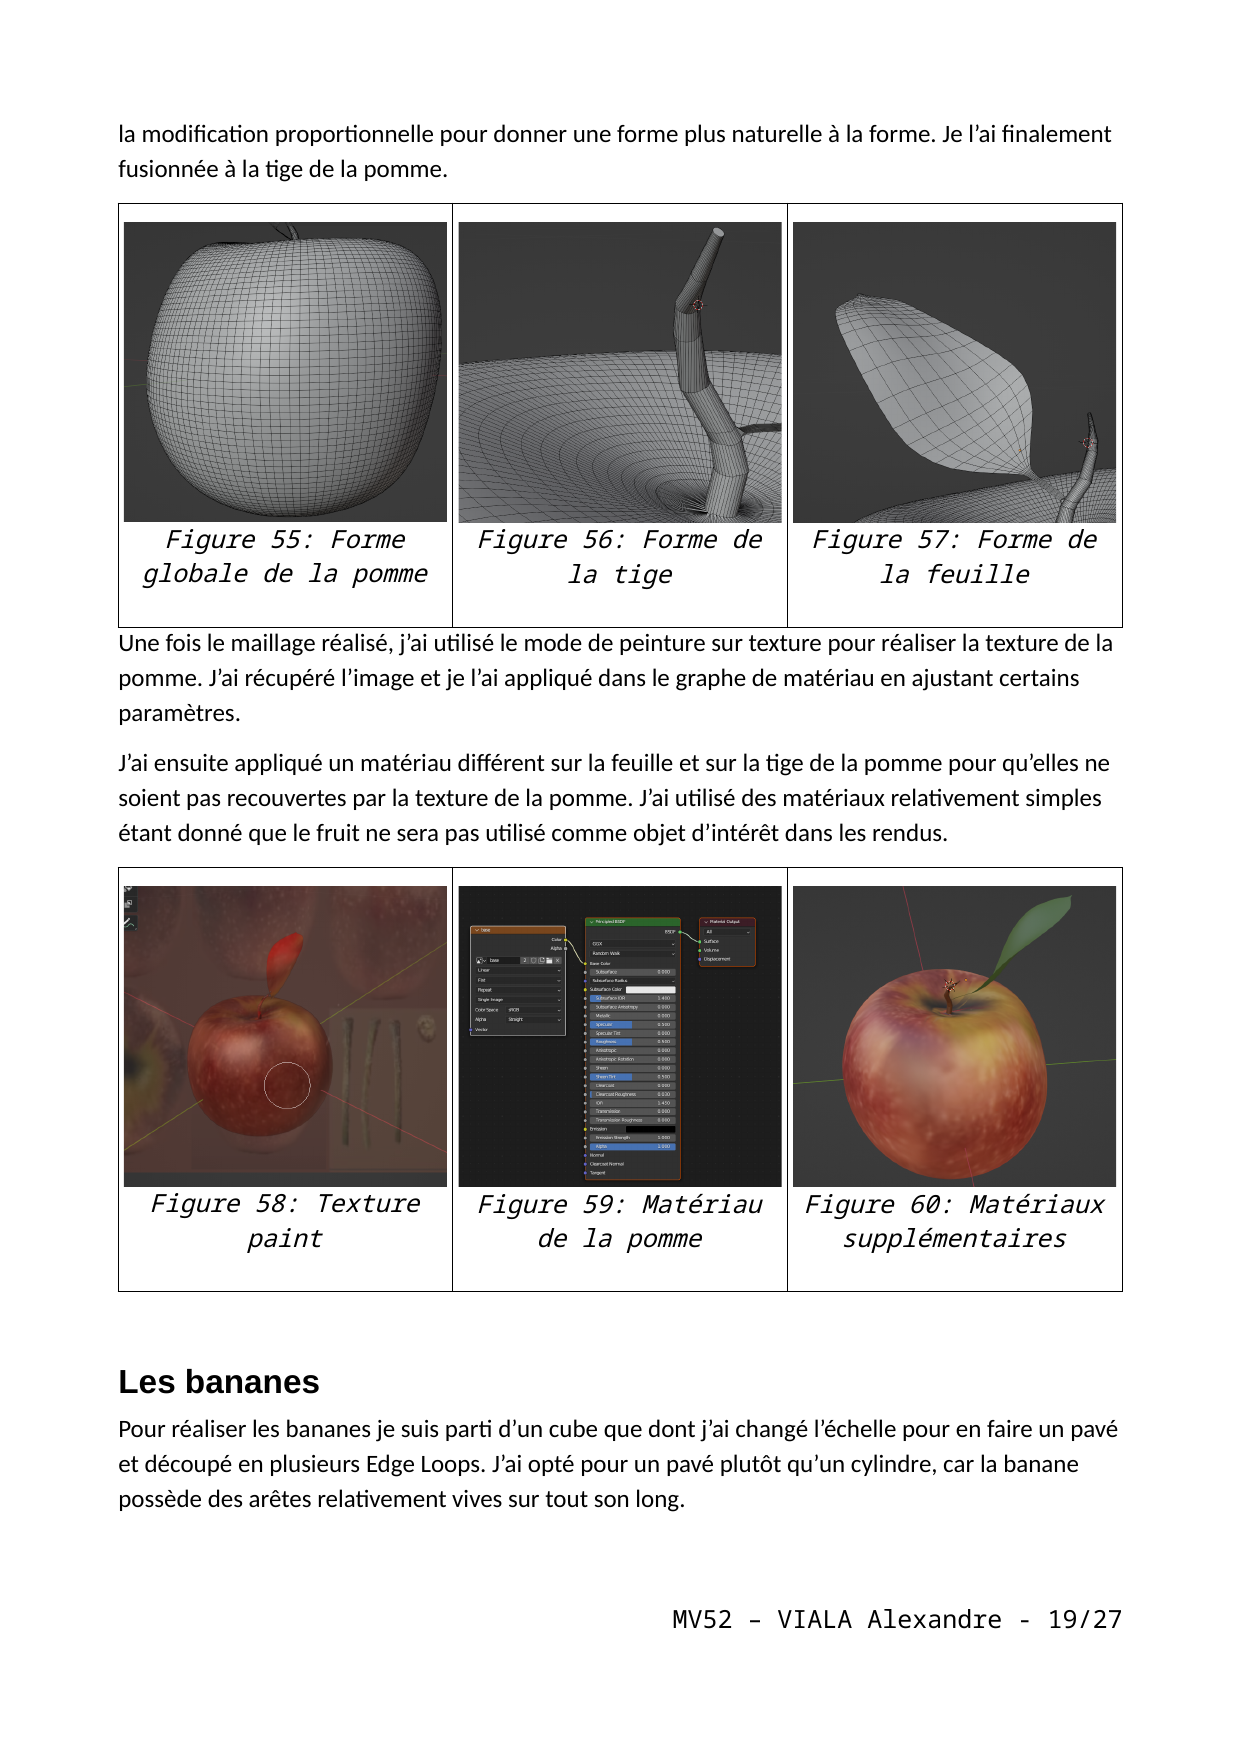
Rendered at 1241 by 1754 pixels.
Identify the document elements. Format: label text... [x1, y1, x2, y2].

text Une fois le maillage réalisé, j’ai utilisé le mode de peinture sur texture pour réaliser la texture de la pomme. J’ai récupéré l’image et je l’ai appliqué dans le graphe de matériau en ajustant certains paramètres. [118, 628, 1122, 728]
picture [793, 222, 1117, 523]
text la modification proportionnelle pour donner une forme plus naturelle à la forme. Je l’ai finalement fusionnée à la tige de la pomme. [118, 118, 1122, 184]
subtitle Les bananes [118, 1362, 1122, 1401]
table_header [119, 204, 452, 627]
text J’ai ensuite appliqué un matériau différent sur la feuille et sur la tige de la pomme pour qu’elles ne soient pas recouvertes par la texture de la pomme. J’ai utilisé des matériaux relativement simples étant donné que le fruit ne sera pas utilisé comme objet d’intérêt dans les rendus. [118, 747, 1122, 848]
table_header [453, 868, 787, 1291]
picture [123, 886, 447, 1187]
table_header [453, 204, 787, 627]
table_header [788, 204, 1122, 627]
table_header [788, 868, 1122, 1291]
text Pour réaliser les bananes je suis parti d’un cube que dont j’ai changé l’échelle pour en faire un pavé et découpé en plusieurs Edge Loops. J’ai opté pour un pavé plutôt qu’un cylindre, car la banane possède des arêtes relativement vives sur tout son long. [118, 1413, 1122, 1513]
picture [793, 886, 1117, 1187]
table_header [119, 868, 452, 1291]
picture [458, 886, 782, 1187]
picture [123, 222, 447, 522]
picture [458, 222, 782, 523]
